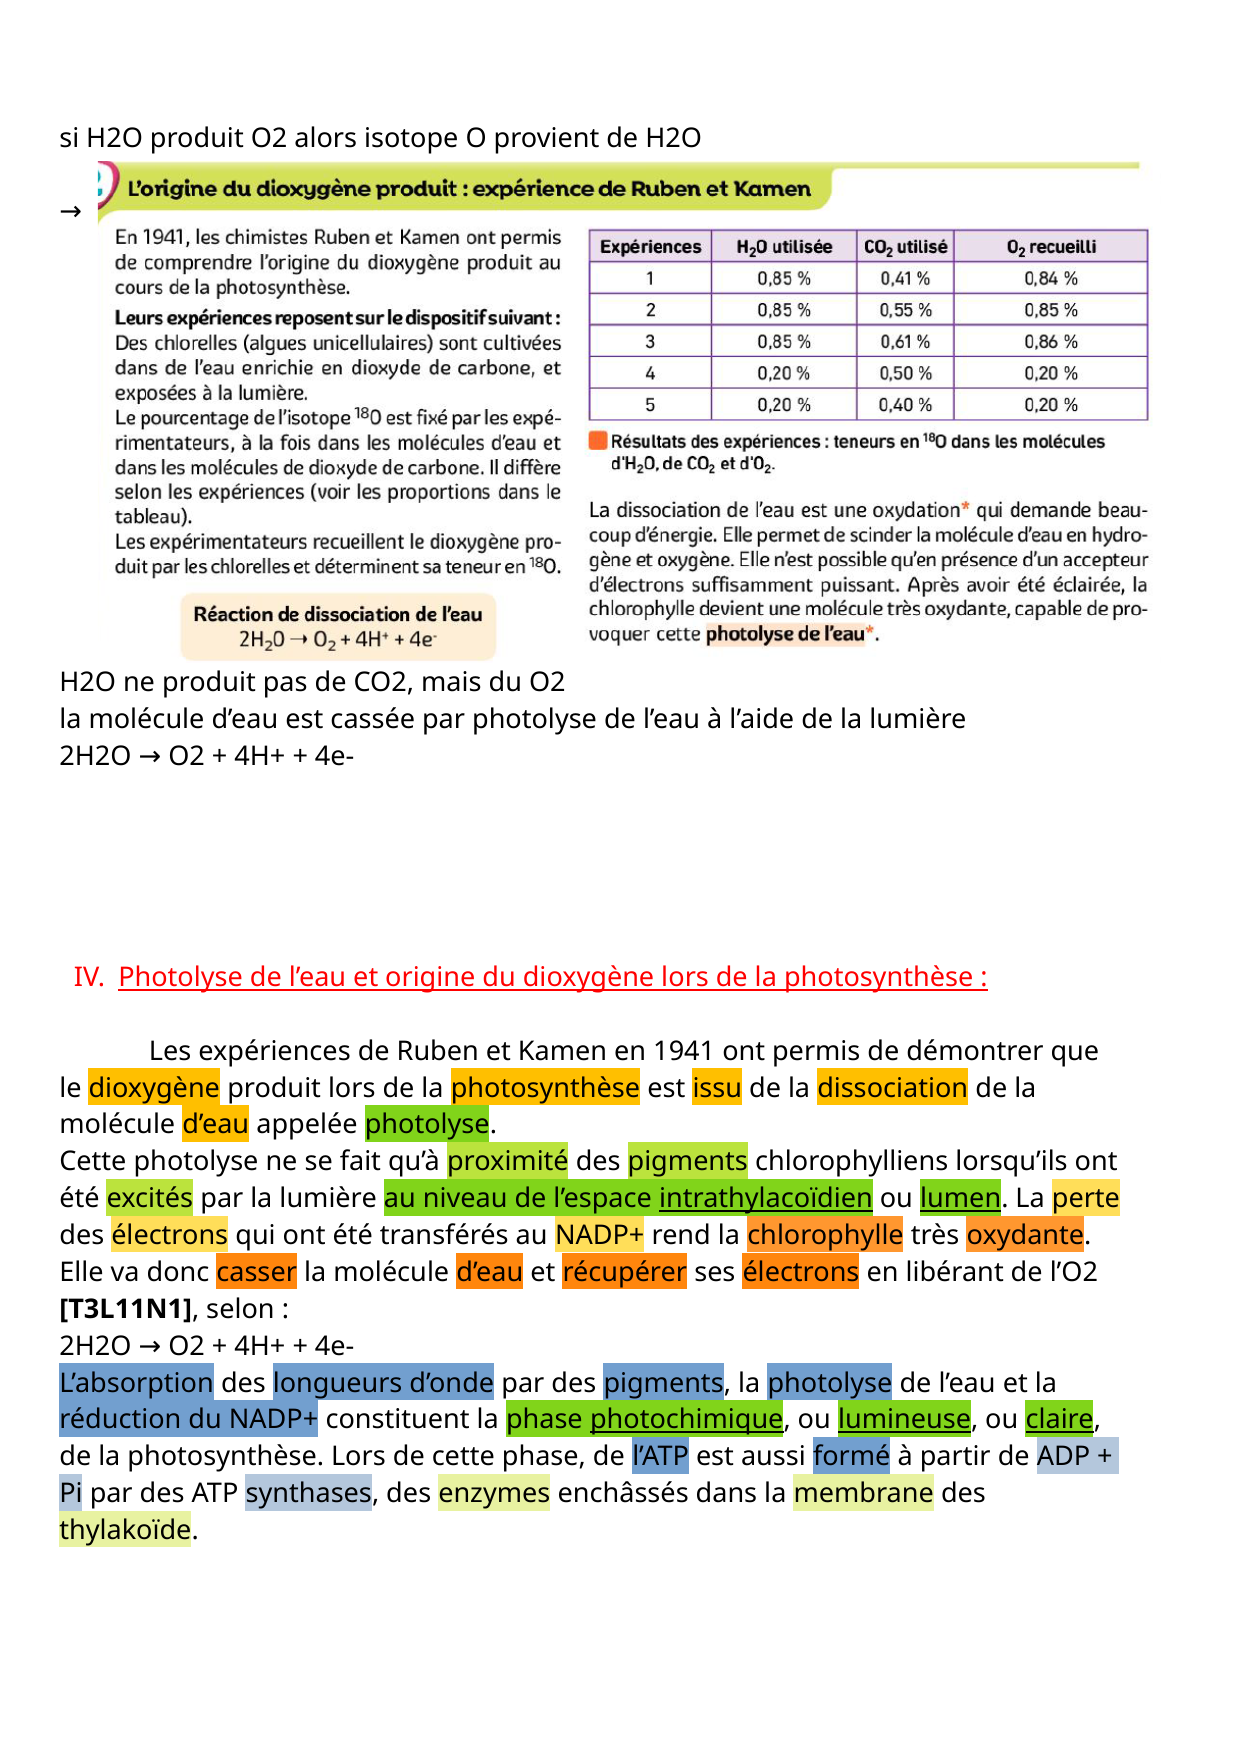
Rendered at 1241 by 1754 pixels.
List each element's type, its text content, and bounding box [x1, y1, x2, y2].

list Les expériences de Ruben et Kamen en 1941 ont permis de démontrer que le dioxygène produit lors de la photosynthèse est issu de la dissociation de la molécule d’eau appelée photolyse. [59, 1031, 1122, 1142]
list la molécule d’eau est cassée par photolyse de l’eau à l’aide de la lumière [59, 699, 1122, 736]
list si H2O produit O2 alors isotope O provient de H2O [59, 118, 1122, 155]
list Cette photolyse ne se fait qu’à proximité des pigments chlorophylliens lorsqu’ils ont été excités par la lumière au niveau de l’espace intrathylacoïdien ou lumen. La perte des électrons qui ont été transférés au NADP+ rend la chlorophylle très oxydante. Elle va donc casser la molécule d’eau et récupérer ses électrons en libérant de l’O2 [T3L11N1], selon : [59, 1142, 1122, 1326]
list 2H2O → O2 + 4H+ + 4e- [59, 736, 1122, 773]
picture [97, 161, 1161, 663]
list 2H2O → O2 + 4H+ + 4e- [59, 1326, 1122, 1363]
list → H2O ne produit pas de CO2, mais du O2 [59, 192, 1122, 699]
list L’absorption des longueurs d’onde par des pigments, la photolyse de l’eau et la réduction du NADP+ constituent la phase photochimique, ou lumineuse, ou claire, de la photosynthèse. Lors de cette phase, de l’ATP est aussi formé à partir de ADP + Pi par des ATP synthases, des enzymes enchâssés dans la membrane des thylakoïde. [59, 1363, 1122, 1547]
list Photolyse de l’eau et origine du dioxygène lors de la photosynthèse : [74, 957, 1122, 994]
